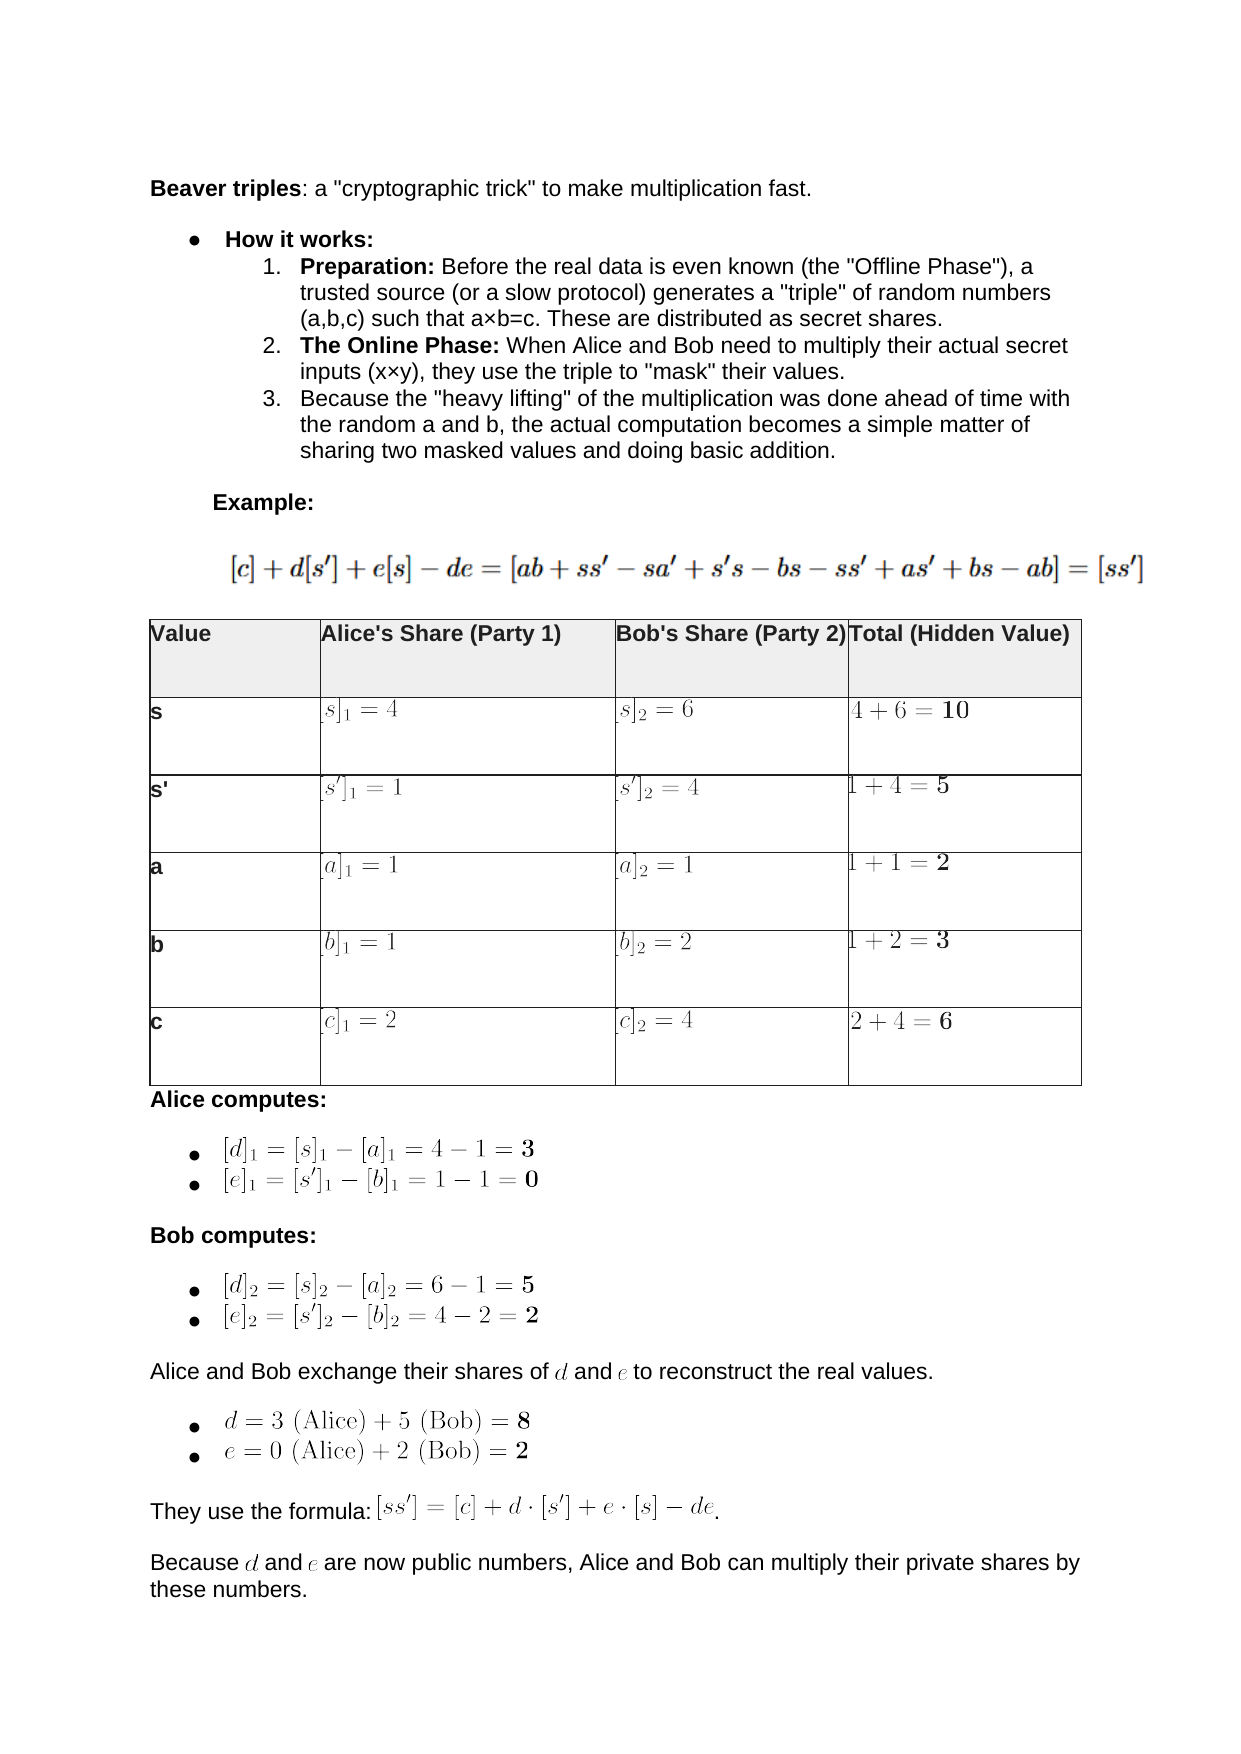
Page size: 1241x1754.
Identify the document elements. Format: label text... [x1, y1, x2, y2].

picture [615, 1008, 693, 1034]
picture [848, 775, 949, 795]
picture [848, 930, 949, 950]
list How it works: [187, 226, 1090, 253]
table_cell [321, 698, 615, 774]
list Because the "heavy lifting" of the multiplication was done ahead of time with the random a and b, the actual computation becomes a simple matter of sharing two masked values and doing basic addition. [262, 384, 1090, 463]
table_cell [849, 853, 1081, 929]
table_header Total (Hidden Value) [849, 620, 1081, 697]
table_cell [321, 853, 615, 929]
table_cell [849, 698, 1081, 774]
text Alice and Bob exchange their shares of and to reconstruct the real values. [150, 1358, 1090, 1384]
picture [308, 1560, 318, 1571]
table_header Bob's Share (Party 2) [616, 620, 848, 697]
table_cell [616, 776, 848, 852]
picture [320, 775, 402, 801]
list The Online Phase: When Alice and Bob need to multiply their actual secret inputs (x×y), they use the triple to "mask" their values. [262, 332, 1090, 384]
picture [320, 697, 398, 723]
table_cell [321, 1008, 615, 1085]
picture [378, 1494, 714, 1520]
table_cell [616, 1008, 848, 1085]
table_cell b [151, 931, 320, 1007]
picture [320, 930, 396, 956]
table_cell [321, 931, 615, 1007]
text Alice computes: [150, 1086, 1028, 1112]
table_cell c [151, 1008, 320, 1085]
table_cell [616, 853, 848, 929]
picture [225, 1273, 534, 1299]
picture [225, 1439, 528, 1465]
table_cell [849, 931, 1081, 1007]
picture [212, 540, 1153, 594]
text Example: [212, 488, 1028, 515]
text Bob computes: [150, 1222, 1028, 1248]
picture [225, 1137, 534, 1163]
picture [615, 697, 693, 723]
table_cell [849, 1008, 1081, 1085]
table_cell [849, 776, 1081, 852]
picture [615, 775, 699, 801]
table_cell a [151, 853, 320, 929]
text They use the formula: . [150, 1494, 1090, 1524]
picture [618, 1369, 627, 1380]
picture [851, 1011, 952, 1031]
picture [225, 1167, 538, 1193]
picture [245, 1554, 258, 1571]
picture [225, 1409, 530, 1435]
table_cell s [151, 698, 320, 774]
picture [848, 853, 949, 872]
table_cell [616, 931, 848, 1007]
table_cell [321, 776, 615, 852]
table_cell s' [151, 776, 320, 852]
picture [225, 1303, 538, 1329]
picture [320, 1008, 396, 1034]
table_header Value [151, 620, 320, 697]
text Because and are now public numbers, Alice and Bob can multiply their private shares by these numbers. [150, 1549, 1090, 1602]
picture [615, 930, 691, 956]
table_cell [616, 698, 848, 774]
text Beaver triples: a "cryptographic trick" to make multiplication fast. [150, 175, 1028, 201]
picture [851, 701, 969, 720]
list Preparation: Before the real data is even known (the "Offline Phase"), a trusted source (or a slow protocol) generates a "triple" of random numbers (a,b,c) such that a×b=c. These are distributed as secret shares. [262, 253, 1090, 332]
picture [555, 1363, 568, 1380]
picture [320, 853, 398, 879]
picture [615, 853, 693, 879]
table_header Alice's Share (Party 1) [321, 620, 615, 697]
